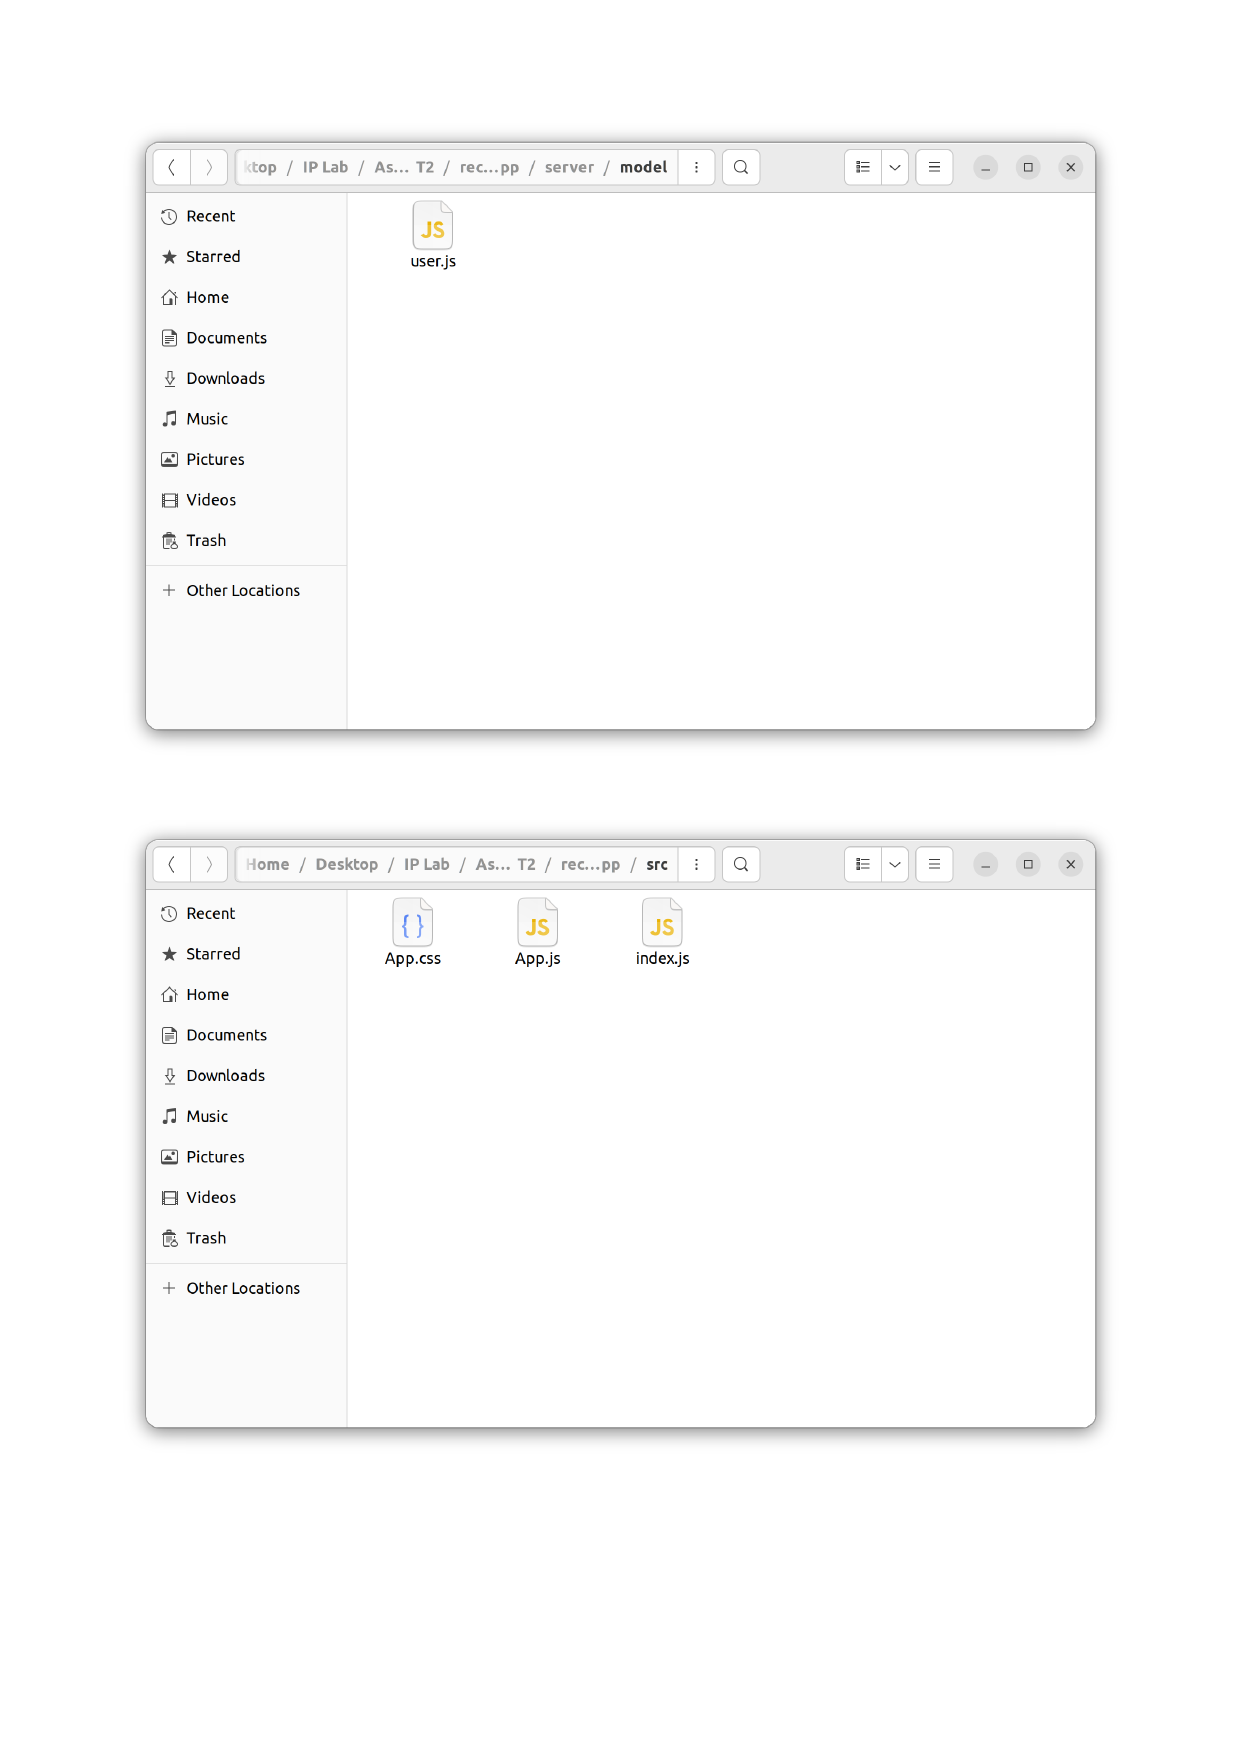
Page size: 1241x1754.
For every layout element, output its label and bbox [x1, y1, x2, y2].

picture [118, 118, 1123, 760]
picture [118, 815, 1123, 1458]
